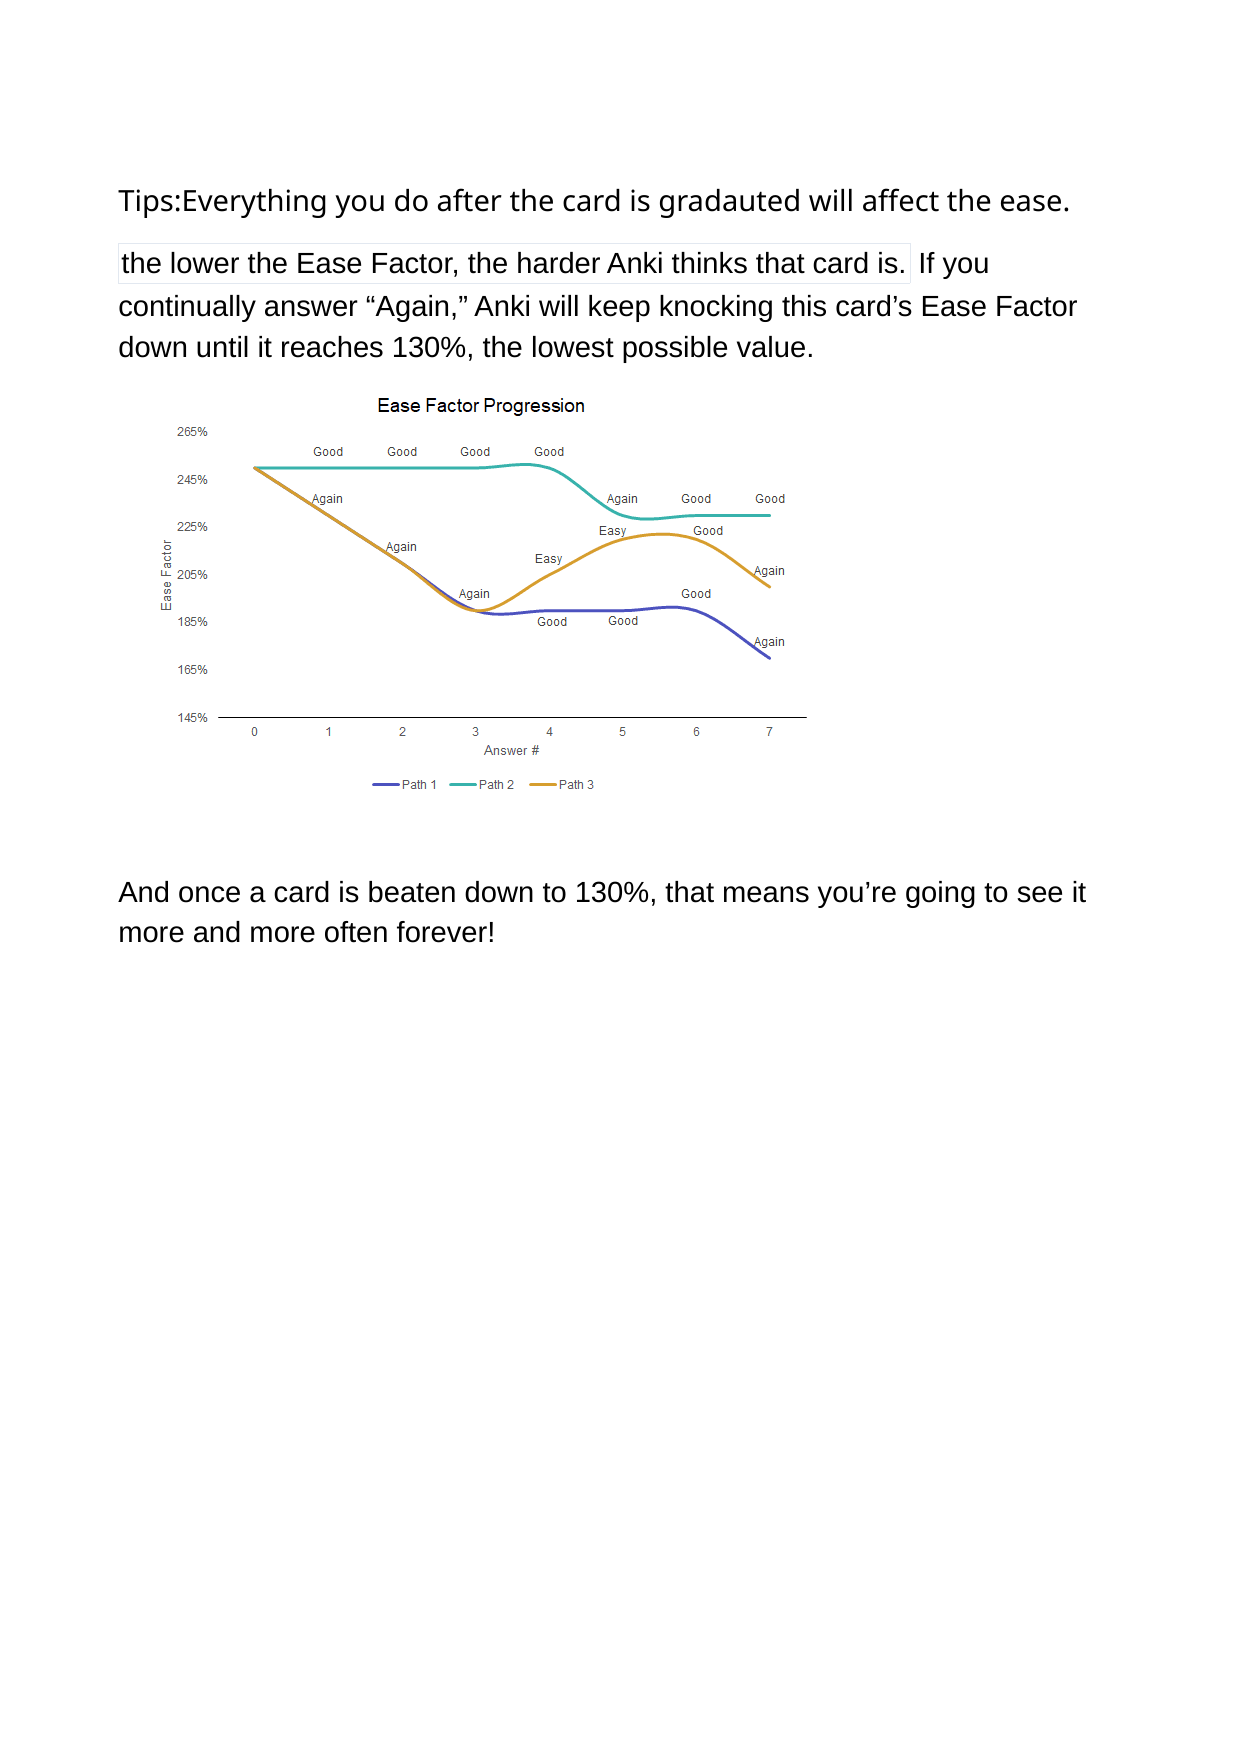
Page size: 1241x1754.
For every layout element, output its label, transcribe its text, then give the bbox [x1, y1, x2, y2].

text And once a card is beaten down to 130%, that means you’re going to see it more and more often forever! [118, 874, 1122, 948]
picture [141, 384, 821, 804]
text Tips:Everything you do after the card is gradauted will affect the ease. [118, 180, 1122, 220]
text the lower the Ease Factor, the harder Anki thinks that card is. If you continually answer “Again,” Anki will keep knocking this card’s Ease Factor down until it reaches 130%, the lowest possible value. [118, 242, 1122, 363]
